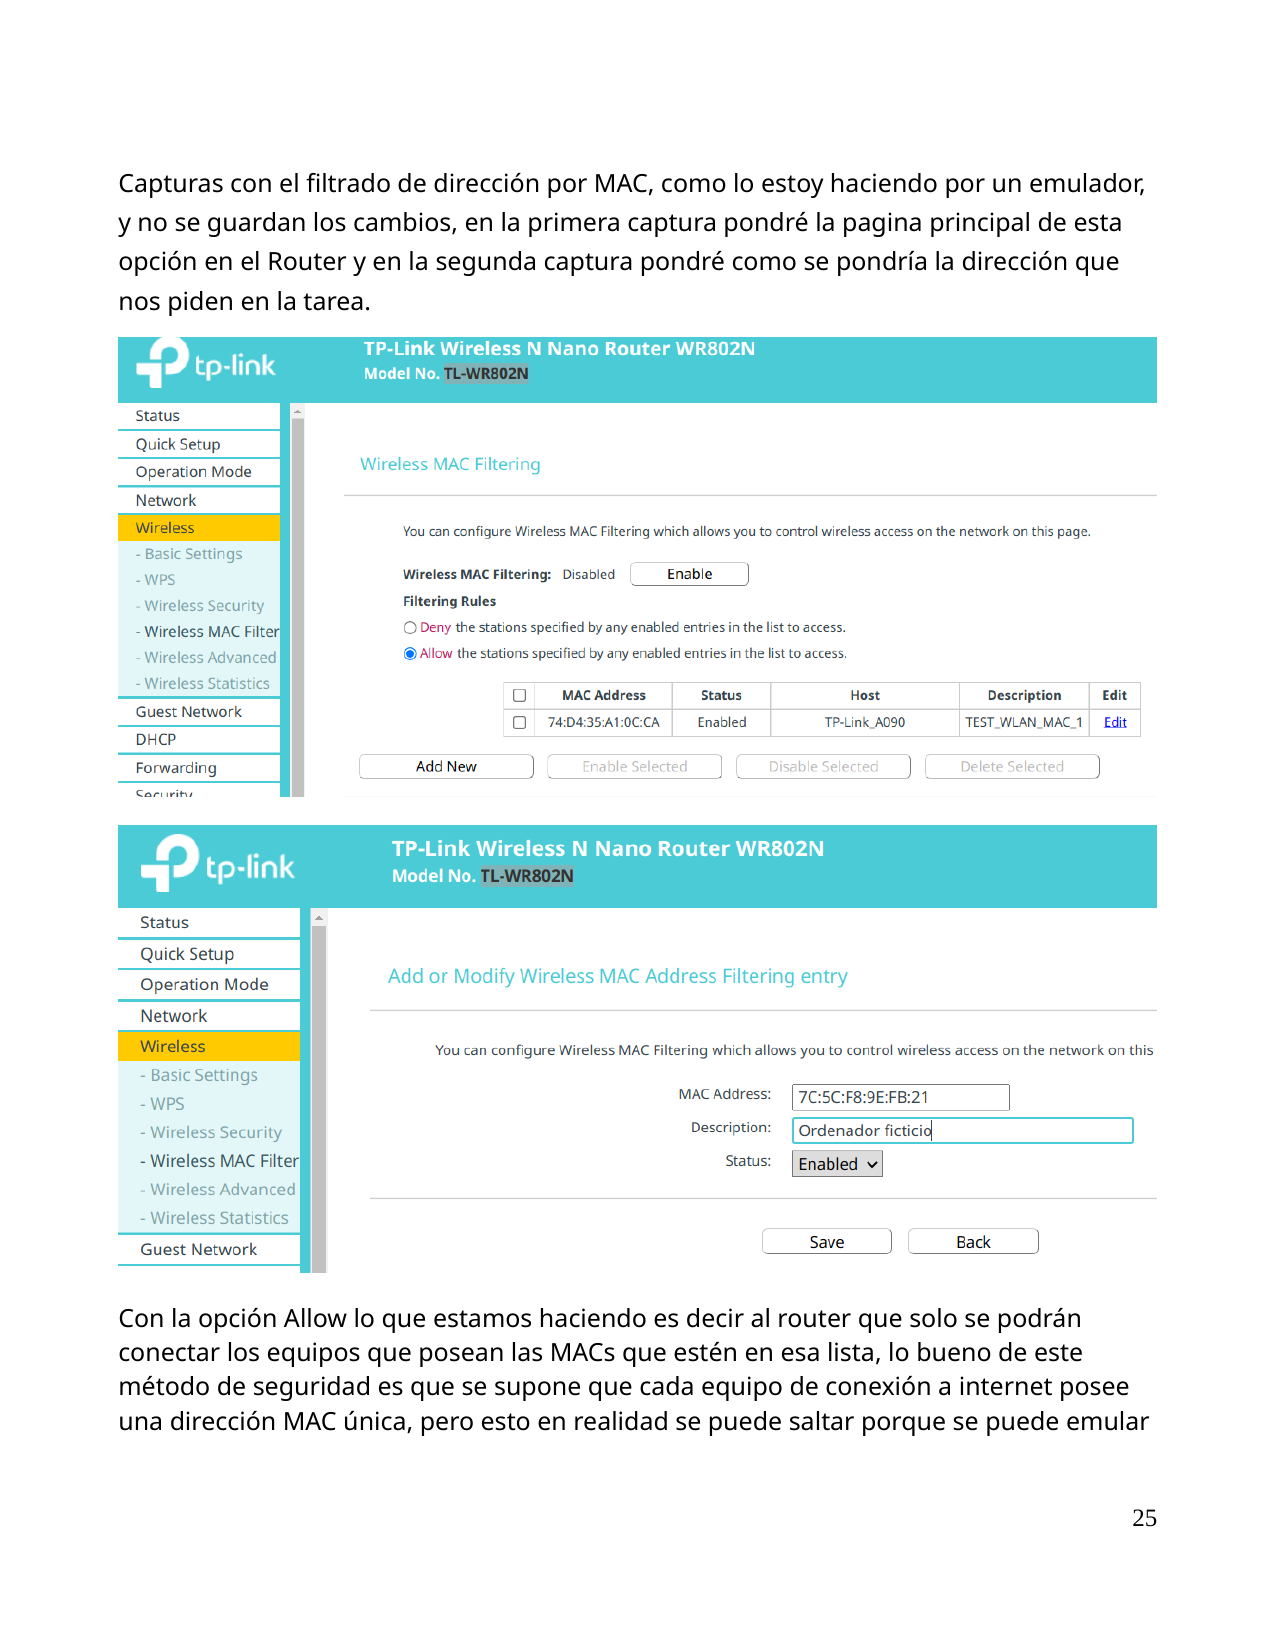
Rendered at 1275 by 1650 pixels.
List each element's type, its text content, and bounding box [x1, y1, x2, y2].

table_header [118, 797, 1157, 825]
table_cell [118, 1273, 1157, 1301]
text Con la opción Allow lo que estamos haciendo es decir al router que solo se podrán conectar los equipos que posean las MACs que estén en esa lista, lo bueno de este método de seguridad es que se supone que cada equipo de conexión a internet posee una dirección MAC única, pero esto en realidad se puede saltar porque se puede emular [118, 1301, 1157, 1437]
picture [118, 825, 1157, 1273]
text Capturas con el filtrado de dirección por MAC, como lo estoy haciendo por un emulador, y no se guardan los cambios, en la primera captura pondré la pagina principal de esta opción en el Router y en la segunda captura pondré como se pondría la dirección que nos piden en la tarea. [118, 166, 1157, 317]
picture [118, 337, 1157, 797]
